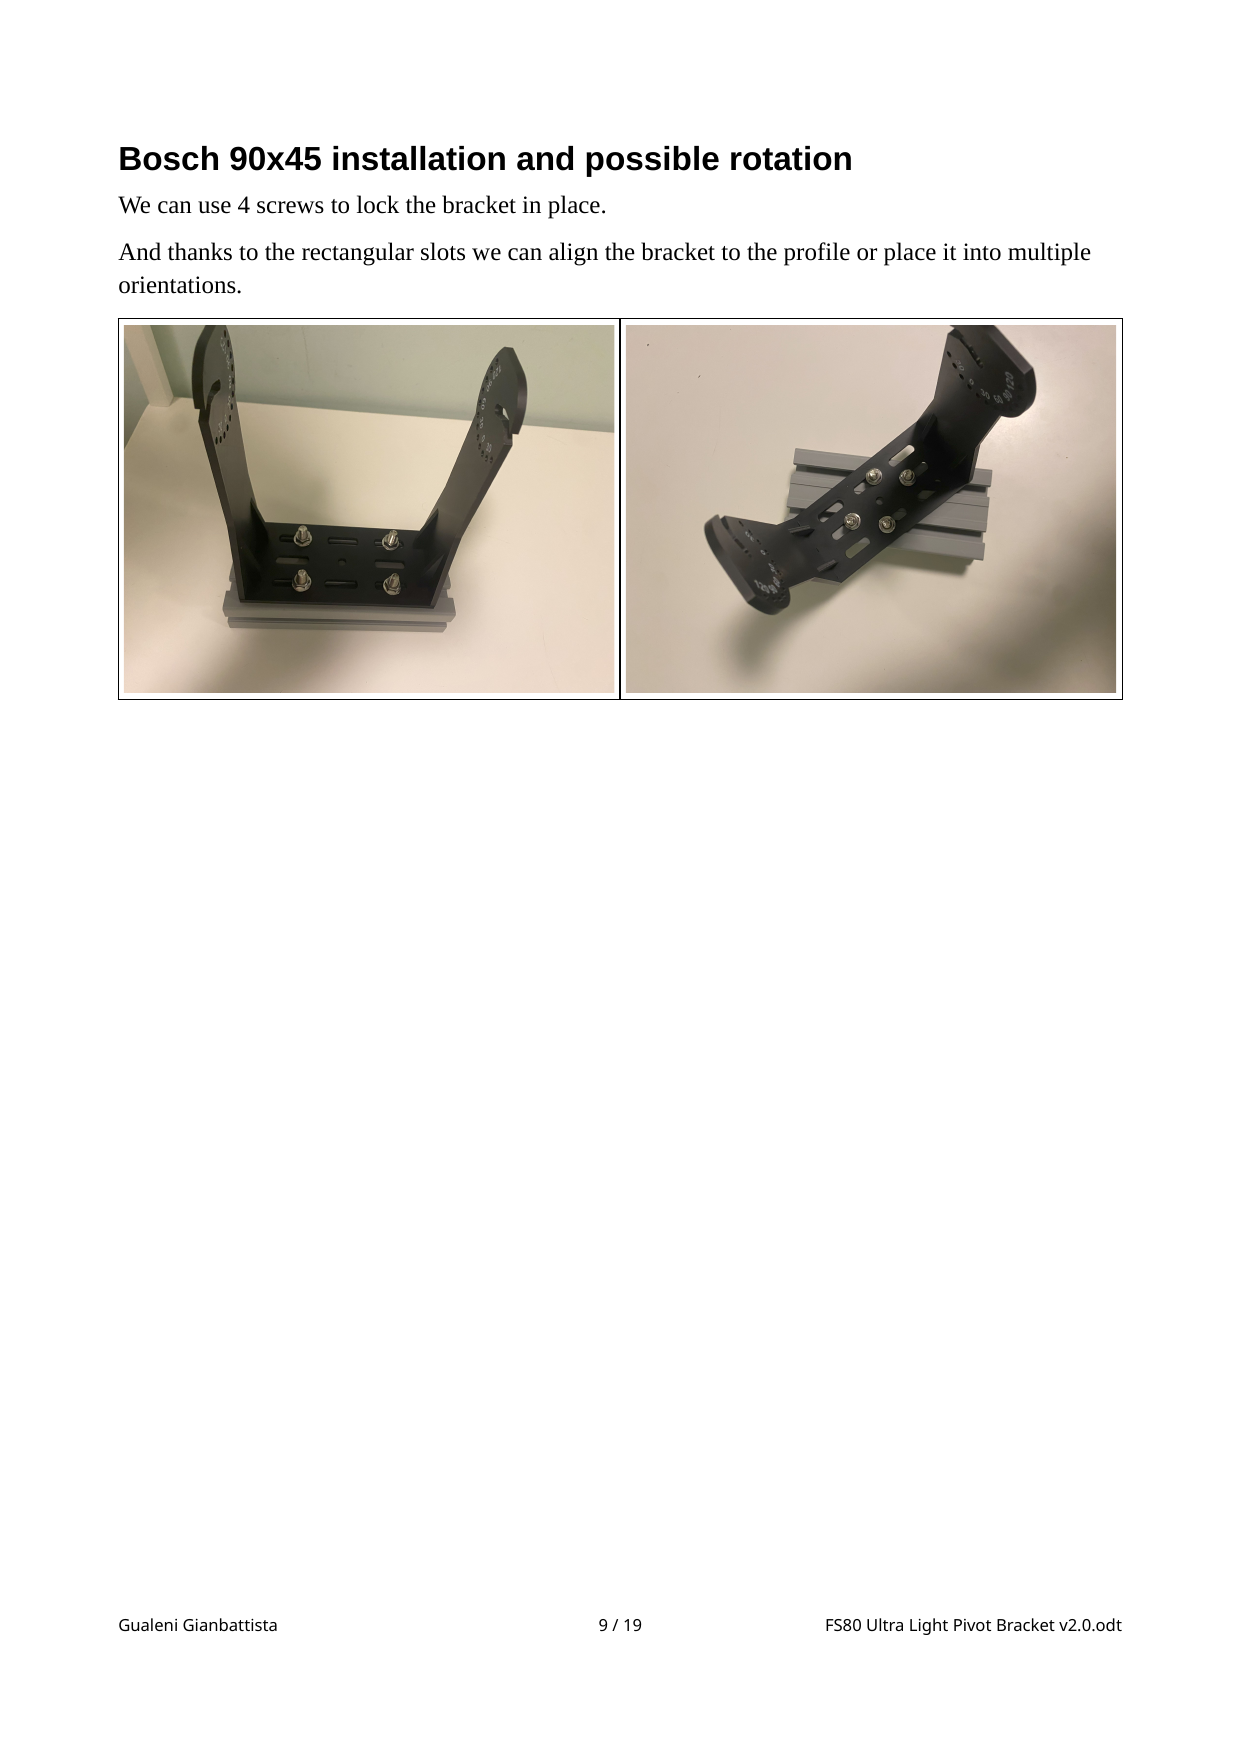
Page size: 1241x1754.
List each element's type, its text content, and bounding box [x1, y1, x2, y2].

text We can use 4 screws to lock the bracket in place. [118, 190, 1122, 219]
table_header [119, 319, 619, 698]
picture [123, 325, 615, 693]
subtitle Bosch 90x45 installation and possible rotation [118, 139, 1122, 177]
picture [625, 325, 1117, 693]
table_header [621, 319, 1122, 698]
text And thanks to the rectangular slots we can align the bracket to the profile or place it into multiple orientations. [118, 237, 1122, 299]
